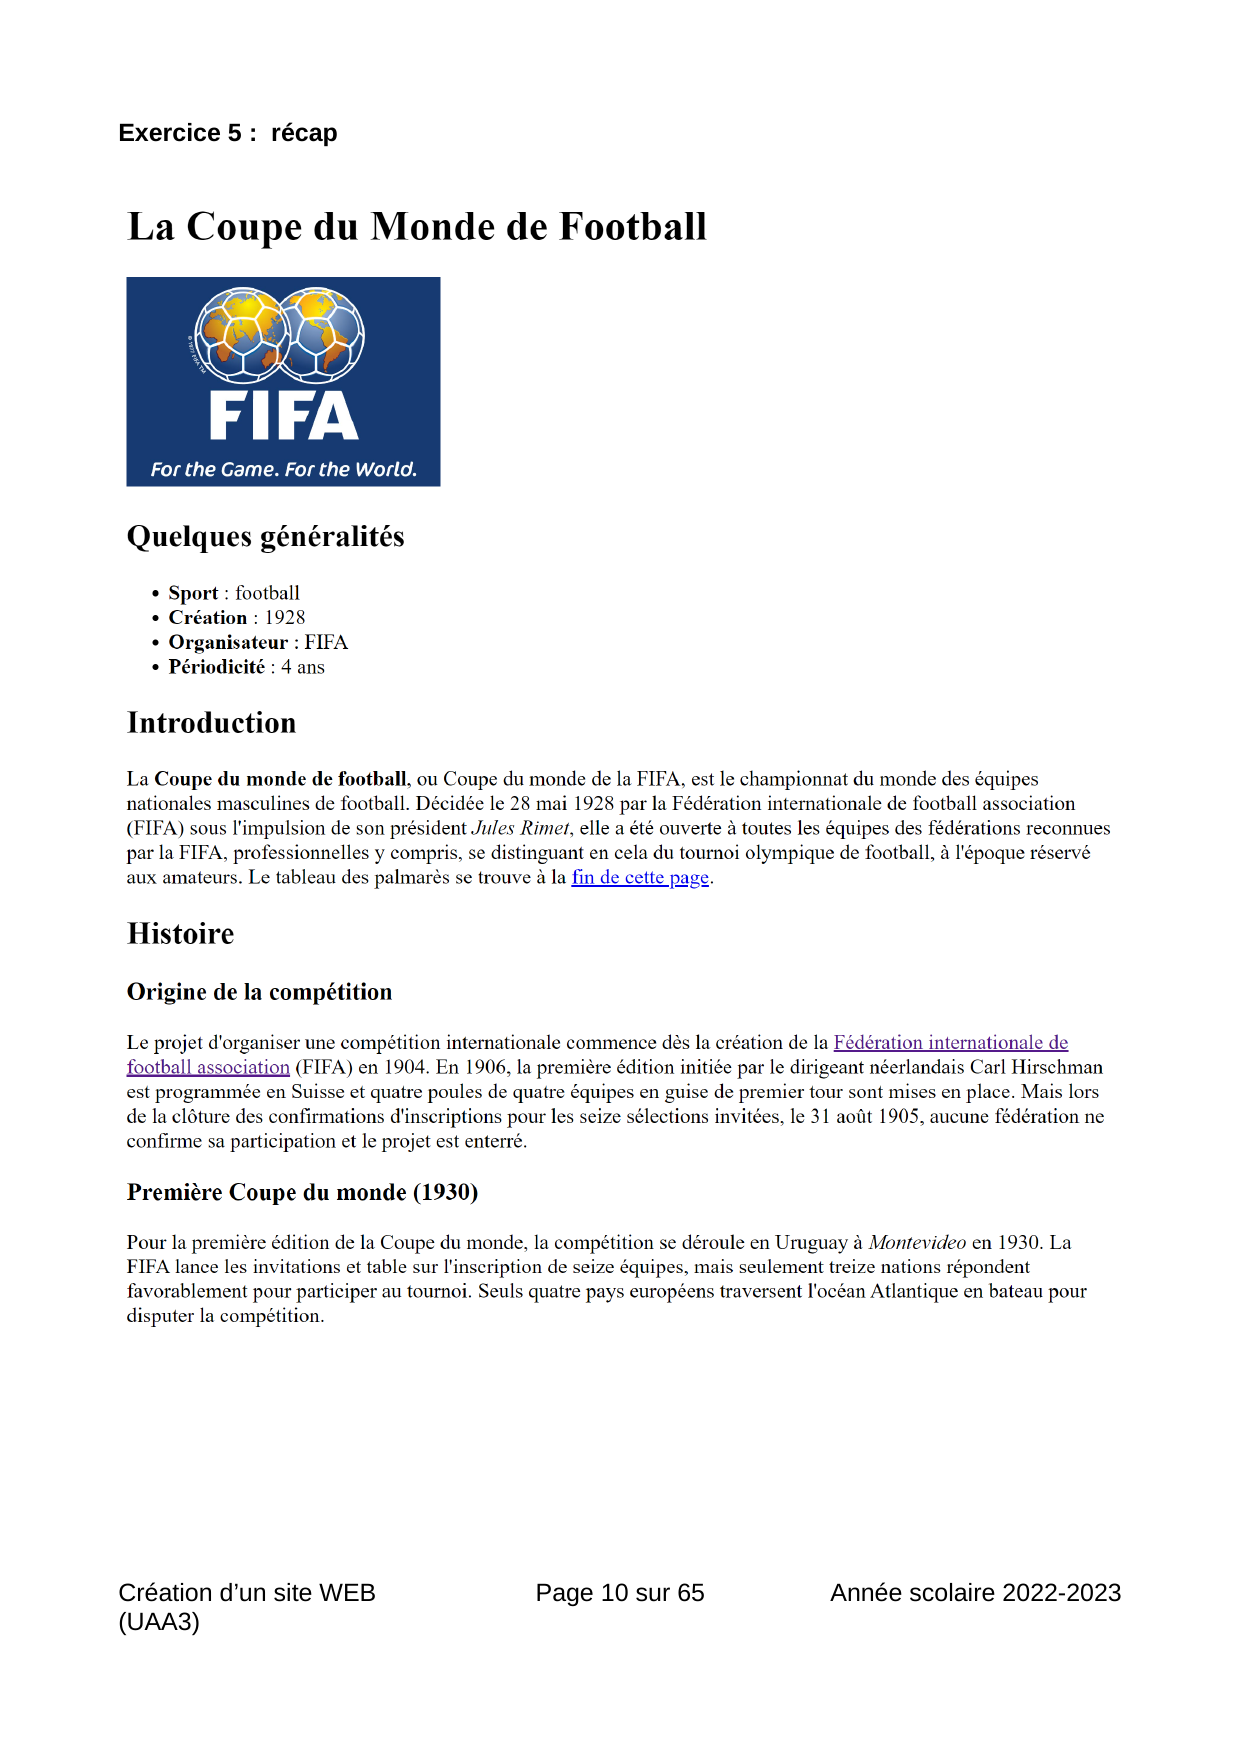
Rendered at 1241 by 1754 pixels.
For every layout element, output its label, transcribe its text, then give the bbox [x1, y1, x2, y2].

text Exercice 5 : récap [118, 118, 1122, 147]
